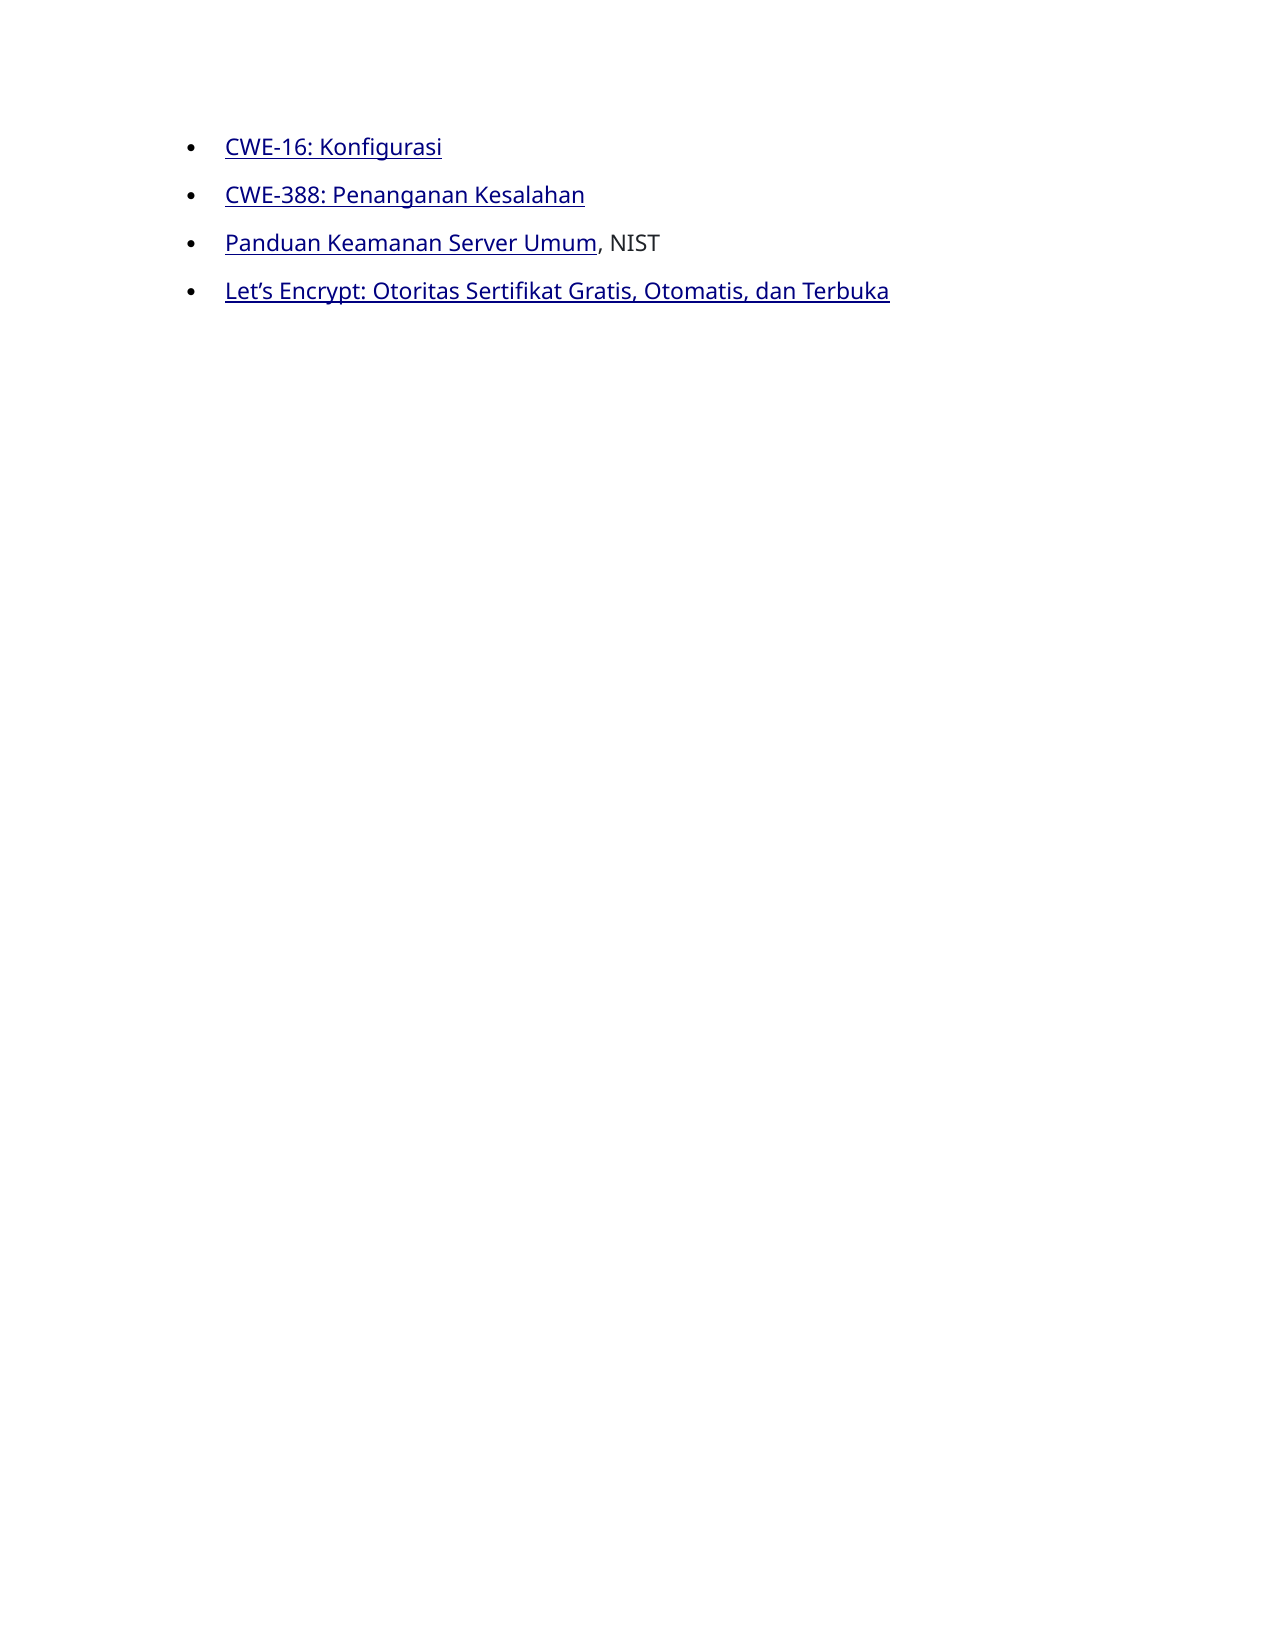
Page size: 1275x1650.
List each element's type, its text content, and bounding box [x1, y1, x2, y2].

list Panduan Keamanan Server Umum, NIST [187, 227, 1125, 258]
list CWE-388: Penanganan Kesalahan [187, 179, 1125, 210]
list CWE-16: Konfigurasi [187, 131, 1125, 162]
list Let’s Encrypt: Otoritas Sertifikat Gratis, Otomatis, dan Terbuka [187, 275, 1125, 306]
